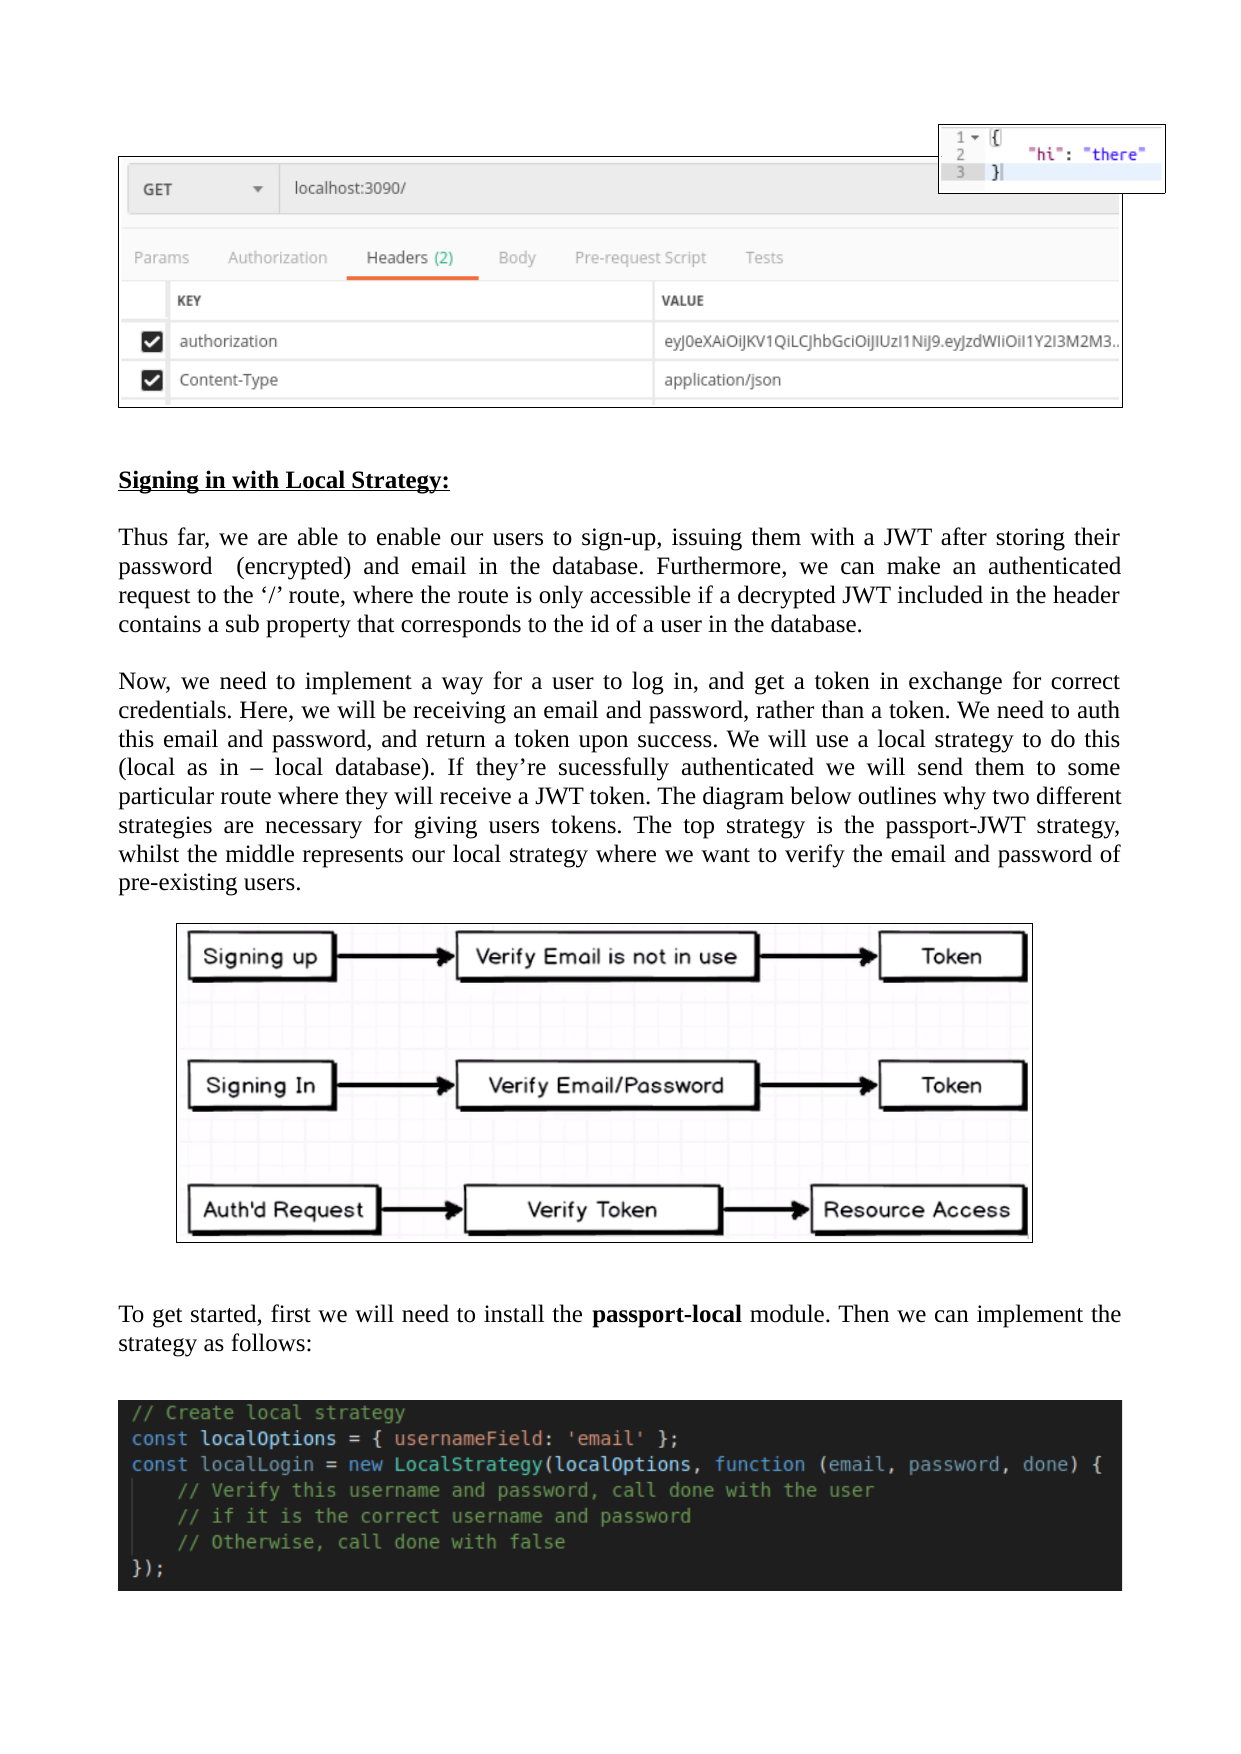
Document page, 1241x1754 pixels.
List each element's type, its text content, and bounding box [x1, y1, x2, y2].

picture [941, 127, 1162, 191]
picture [118, 1400, 1123, 1591]
text Thus far, we are able to enable our users to sign-up, issuing them with a JWT after storing their password (encrypted) and email in the database. Furthermore, we can make an authenticated request to the ‘/’ route, where the route is only accessible if a decrypted JWT included in the header contains a sub property that corresponds to the id of a user in the database. [118, 522, 1122, 637]
picture [179, 925, 1030, 1239]
picture [121, 158, 1119, 405]
text Now, we need to implement a way for a user to log in, and get a token in exchange for correct credentials. Here, we will be receiving an email and password, rather than a token. We need to auth this email and password, and return a token upon success. We will use a local strategy to do this (local as in – local database). If they’re sucessfully authenticated we will send them to some particular route where they will receive a JWT token. The diagram below outlines why two different strategies are necessary for giving users tokens. The top strategy is the passport-JWT strategy, whilst the middle represents our local strategy where we want to verify the email and password of pre-existing users. [118, 666, 1122, 896]
text Signing in with Local Strategy: [118, 465, 1122, 494]
text To get started, first we will need to install the passport-local module. Then we can implement the strategy as follows: [118, 1299, 1122, 1357]
